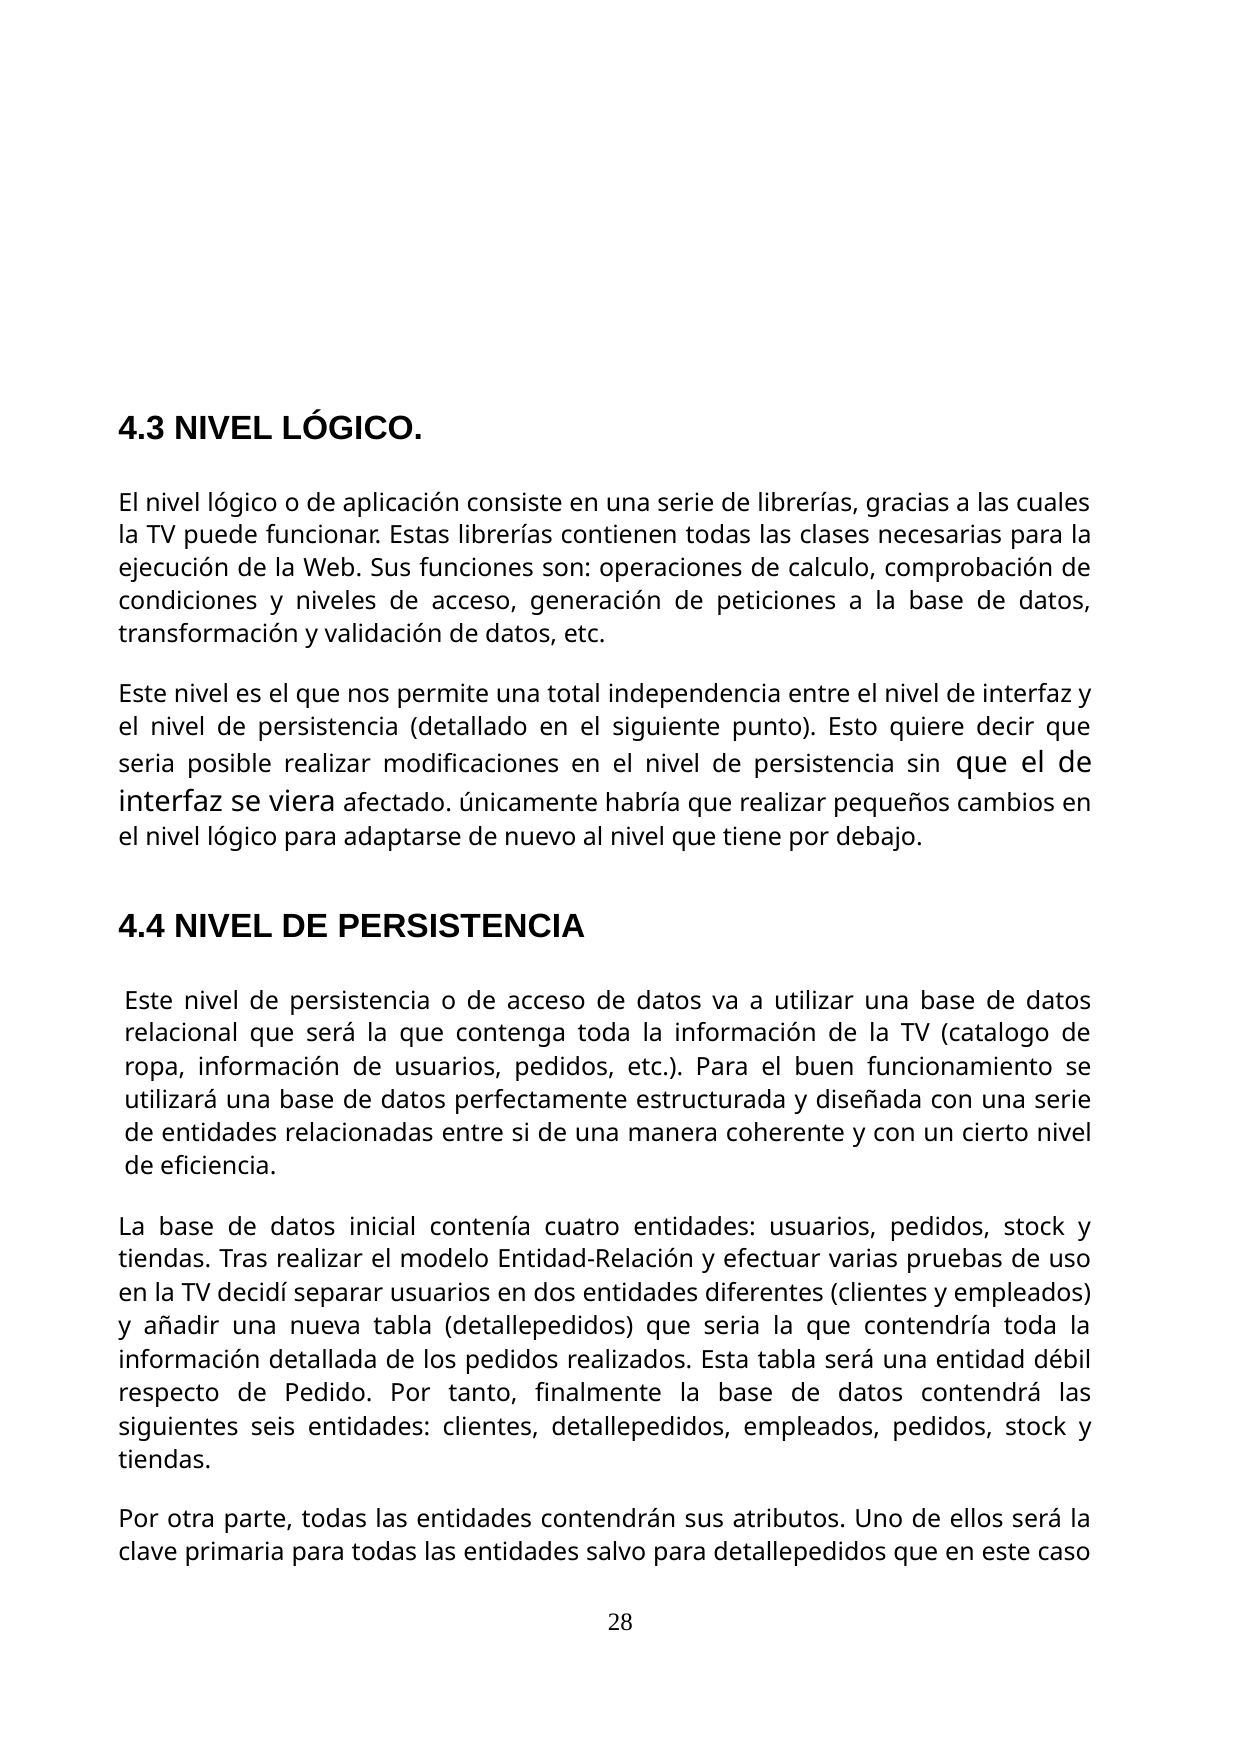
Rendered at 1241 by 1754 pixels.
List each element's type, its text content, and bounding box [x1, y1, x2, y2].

text El nivel lógico o de aplicación consiste en una serie de librerías, gracias a las cuales la TV puede funcionar. Estas librerías contienen todas las clases necesarias para la ejecución de la Web. Sus funciones son: operaciones de calculo, comprobación de condiciones y niveles de acceso, generación de peticiones a la base de datos, transformación y validación de datos, etc. [118, 485, 1093, 650]
text Por otra parte, todas las entidades contendrán sus atributos. Uno de ellos será la clave primaria para todas las entidades salvo para detallepedidos que en este caso [118, 1502, 1093, 1567]
text Este nivel es el que nos permite una total independencia entre el nivel de interfaz y el nivel de persistencia (detallado en el siguiente punto). Esto quiere decir que seria posible realizar modificaciones en el nivel de persistencia sin que el de interfaz se viera afectado. únicamente habría que realizar pequeños cambios en el nivel lógico para adaptarse de nuevo al nivel que tiene por debajo. [118, 676, 1093, 853]
text La base de datos inicial contenía cuatro entidades: usuarios, pedidos, stock y tiendas. Tras realizar el modelo Entidad‐Relación y efectuar varias pruebas de uso en la TV decidí separar usuarios en dos entidades diferentes (clientes y empleados) y añadir una nueva tabla (detallepedidos) que seria la que contendría toda la información detallada de los pedidos realizados. Esta tabla será una entidad débil respecto de Pedido. Por tanto, finalmente la base de datos contendrá las siguientes seis entidades: clientes, detallepedidos, empleados, pedidos, stock y tiendas. [118, 1208, 1093, 1476]
subtitle 4.4 NIVEL DE PERSISTENCIA [118, 906, 1122, 944]
text Este nivel de persistencia o de acceso de datos va a utilizar una base de datos relacional que será la que contenga toda la información de la TV (catalogo de ropa, información de usuarios, pedidos, etc.). Para el buen funcionamiento se utilizará una base de datos perfectamente estructurada y diseñada con una serie de entidades relacionadas entre si de una manera coherente y con un cierto nivel de eficiencia. [124, 983, 1093, 1182]
subtitle 4.3 NIVEL LÓGICO. [118, 408, 1122, 446]
